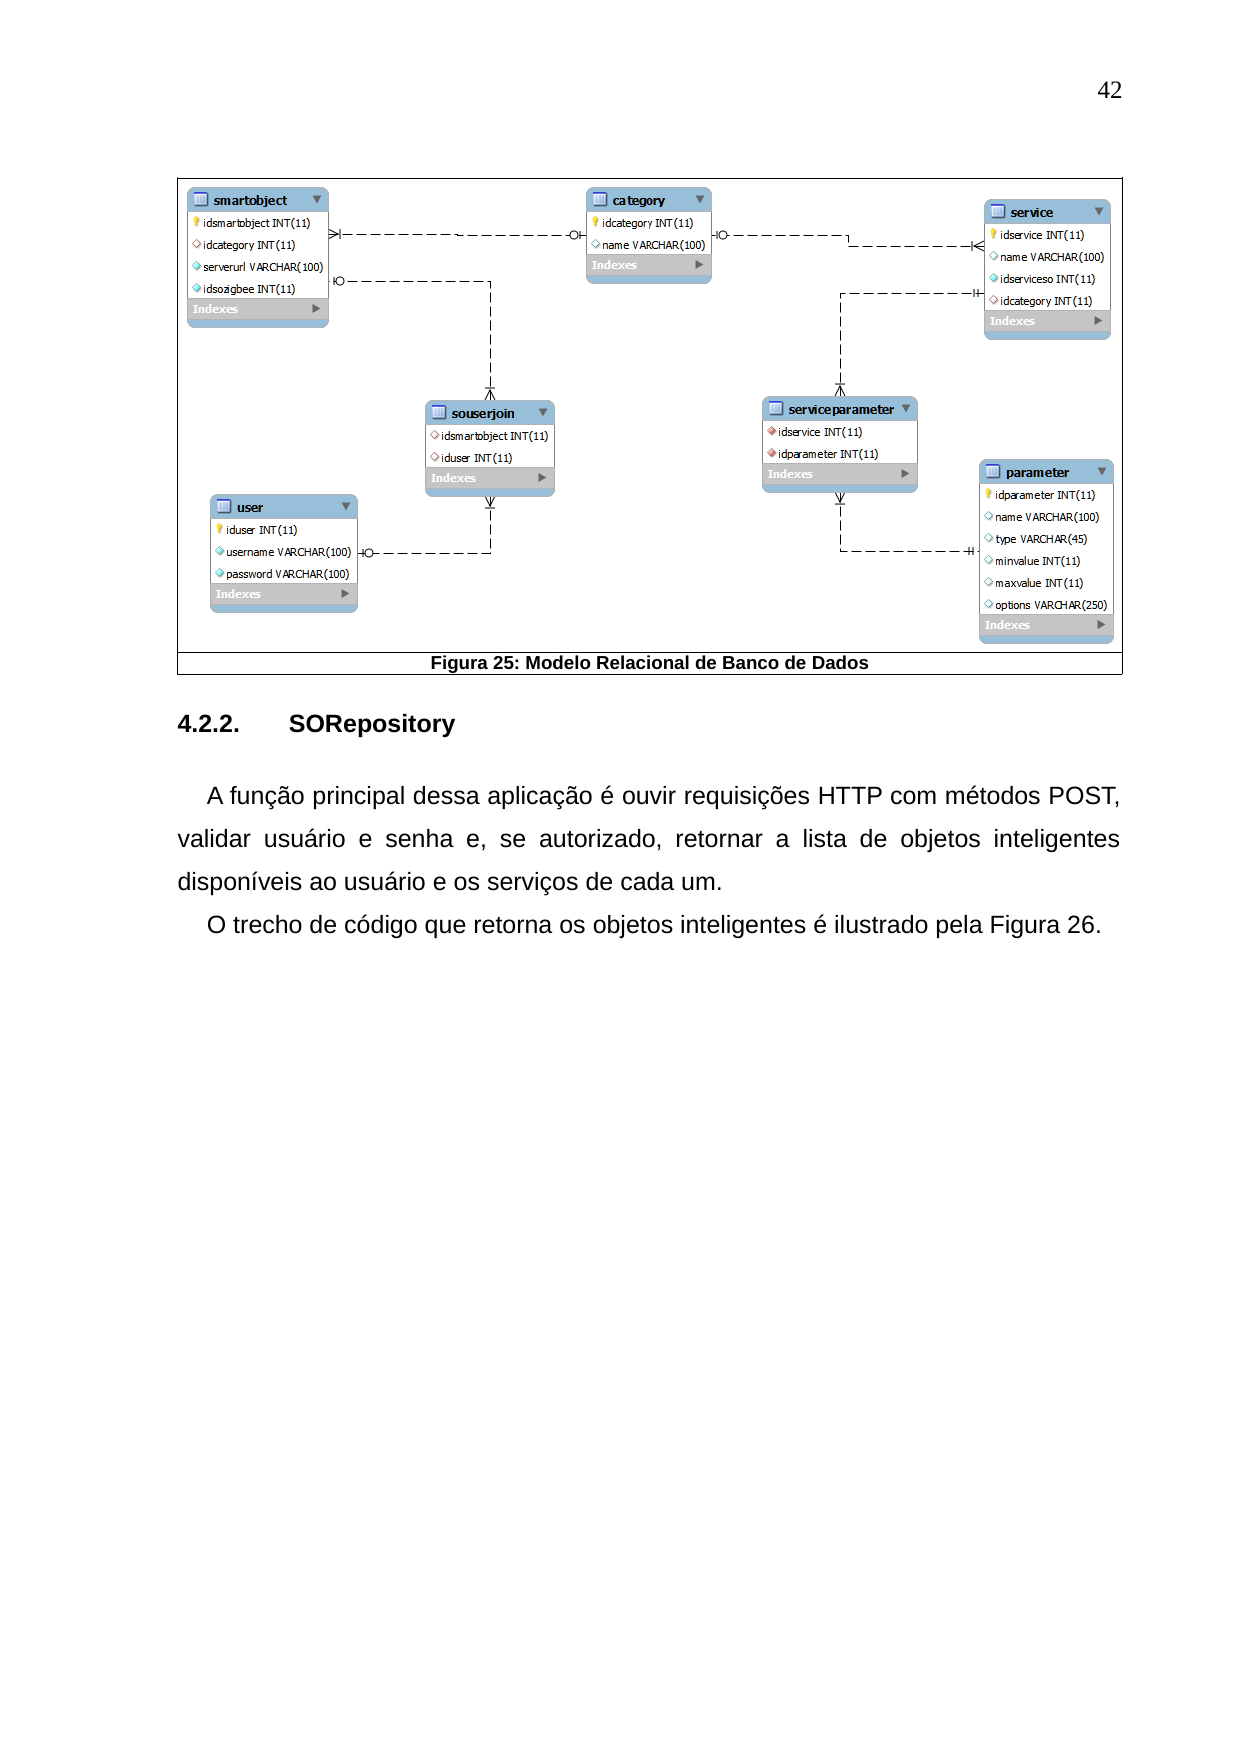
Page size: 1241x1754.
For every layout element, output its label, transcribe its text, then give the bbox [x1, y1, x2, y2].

picture [178, 179, 1122, 652]
text A função principal dessa aplicação é ouvir requisições HTTP com métodos POST, validar usuário e senha e, se autorizado, retornar a lista de objetos inteligentes disponíveis ao usuário e os serviços de cada um. [177, 781, 1122, 896]
text Figura 25: Modelo Relacional de Banco de Dados [178, 653, 1122, 674]
list SORepository [177, 675, 1122, 738]
text O trecho de código que retorna os objetos inteligentes é ilustrado pela Figura 26. [177, 910, 1122, 939]
